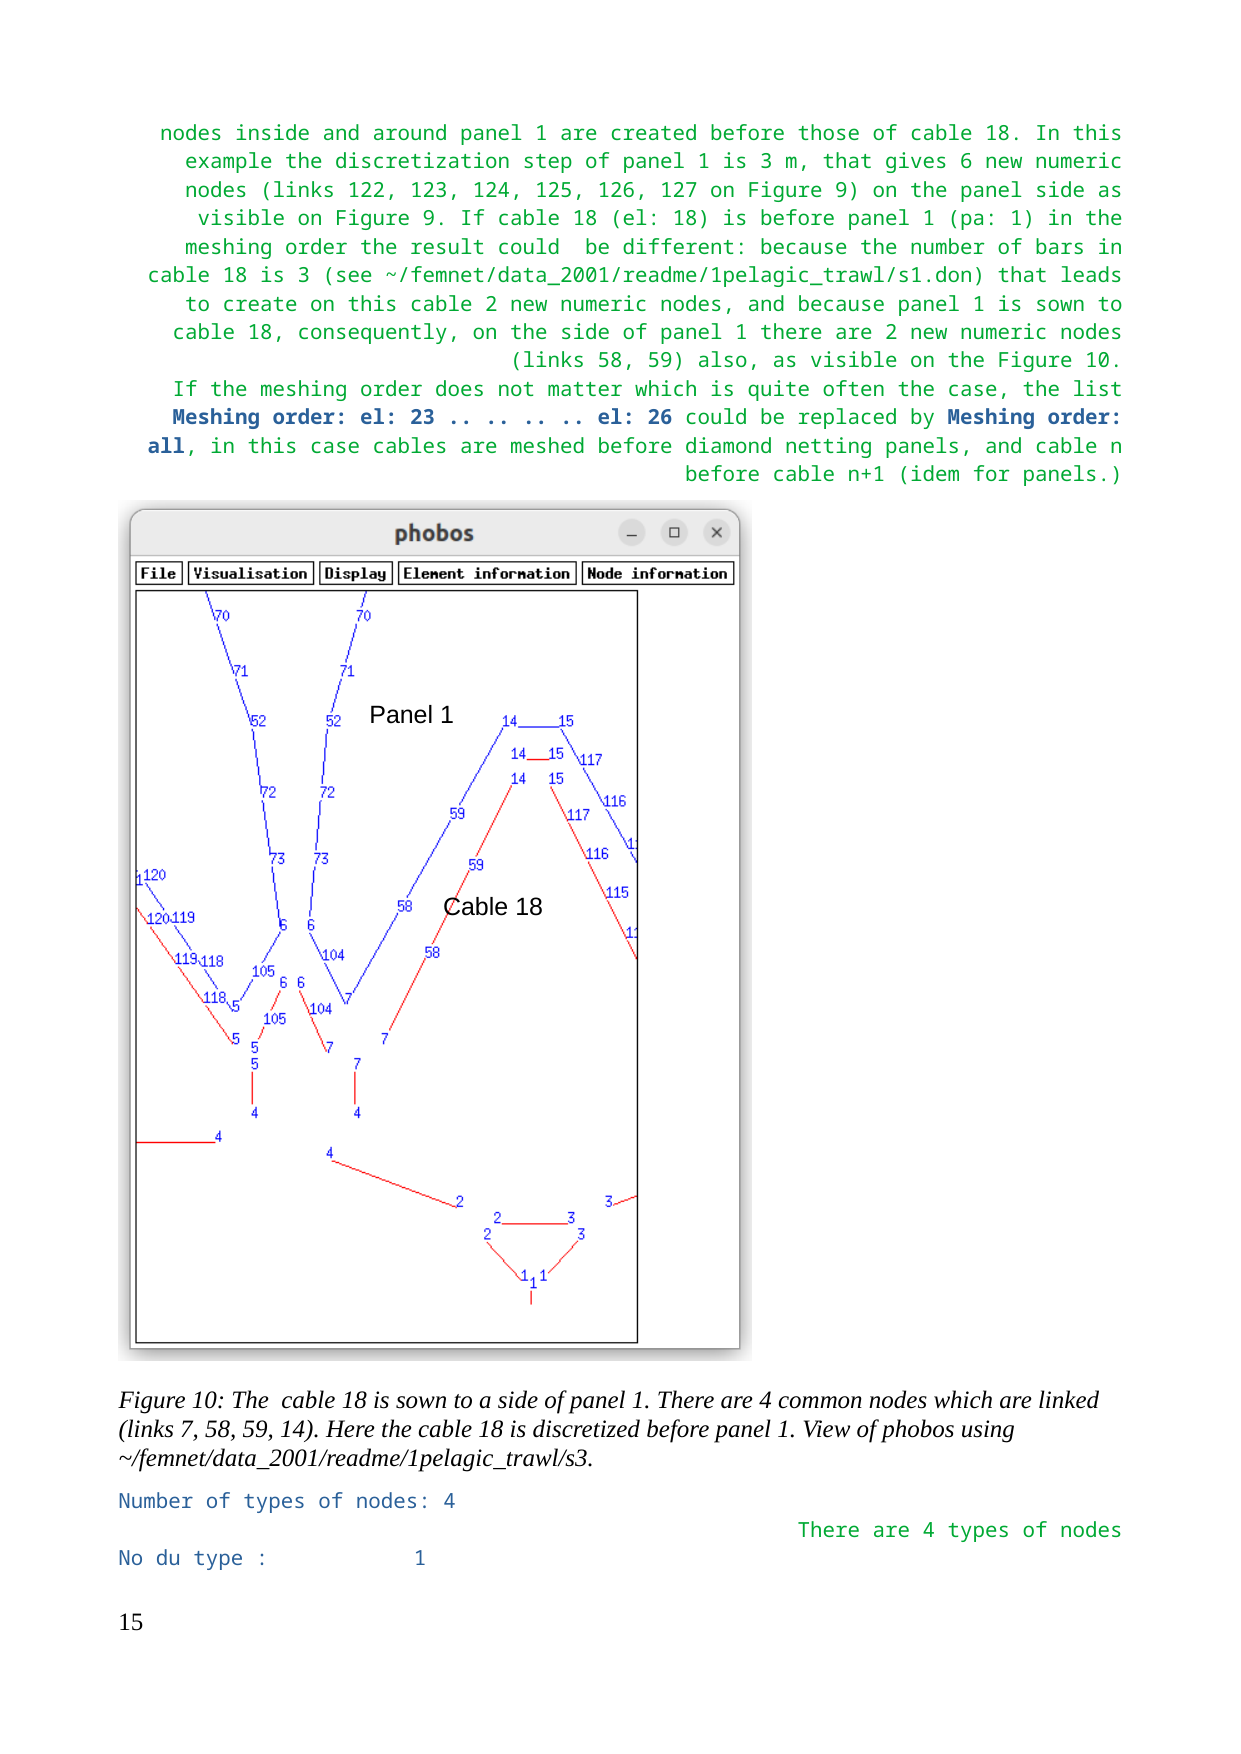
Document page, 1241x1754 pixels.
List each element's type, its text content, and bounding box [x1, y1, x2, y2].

text nodes inside and around panel 1 are created before those of cable 18. In this example the discretization step of panel 1 is 3 m, that gives 6 new numeric nodes (links 122, 123, 124, 125, 126, 127 on Figure 9) on the panel side as visible on Figure 9. If cable 18 (el: 18) is before panel 1 (pa: 1) in the meshing order the result could be different: because the number of bars in cable 18 is 3 (see ~/femnet/data_2001/readme/1pelagic_trawl/s1.don) that leads to create on this cable 2 new numeric nodes, and because panel 1 is sown to cable 18, consequently, on the side of panel 1 there are 2 new numeric nodes (links 58, 59) also, as visible on the Figure 10. [118, 118, 1122, 374]
text Number of types of nodes: 4 [118, 1486, 1122, 1515]
text Figure 10: The cable 18 is sown to a side of panel 1. There are 4 common nodes which are linked (links 7, 58, 59, 14). Here the cable 18 is discretized before panel 1. View of phobos using ~/femnet/data_2001/readme/1pelagic_trawl/s3. [118, 1385, 1122, 1472]
text No du type : 1 [118, 1543, 1122, 1572]
text There are 4 types of nodes [118, 1515, 1122, 1543]
text If the meshing order does not matter which is quite often the case, the list Meshing order: el: 23 .. .. .. .. el: 26 could be replaced by Meshing order: all, in this case cables are meshed before diamond netting panels, and cable n before cable n+1 (idem for panels.) [118, 374, 1122, 488]
picture [118, 500, 752, 1361]
